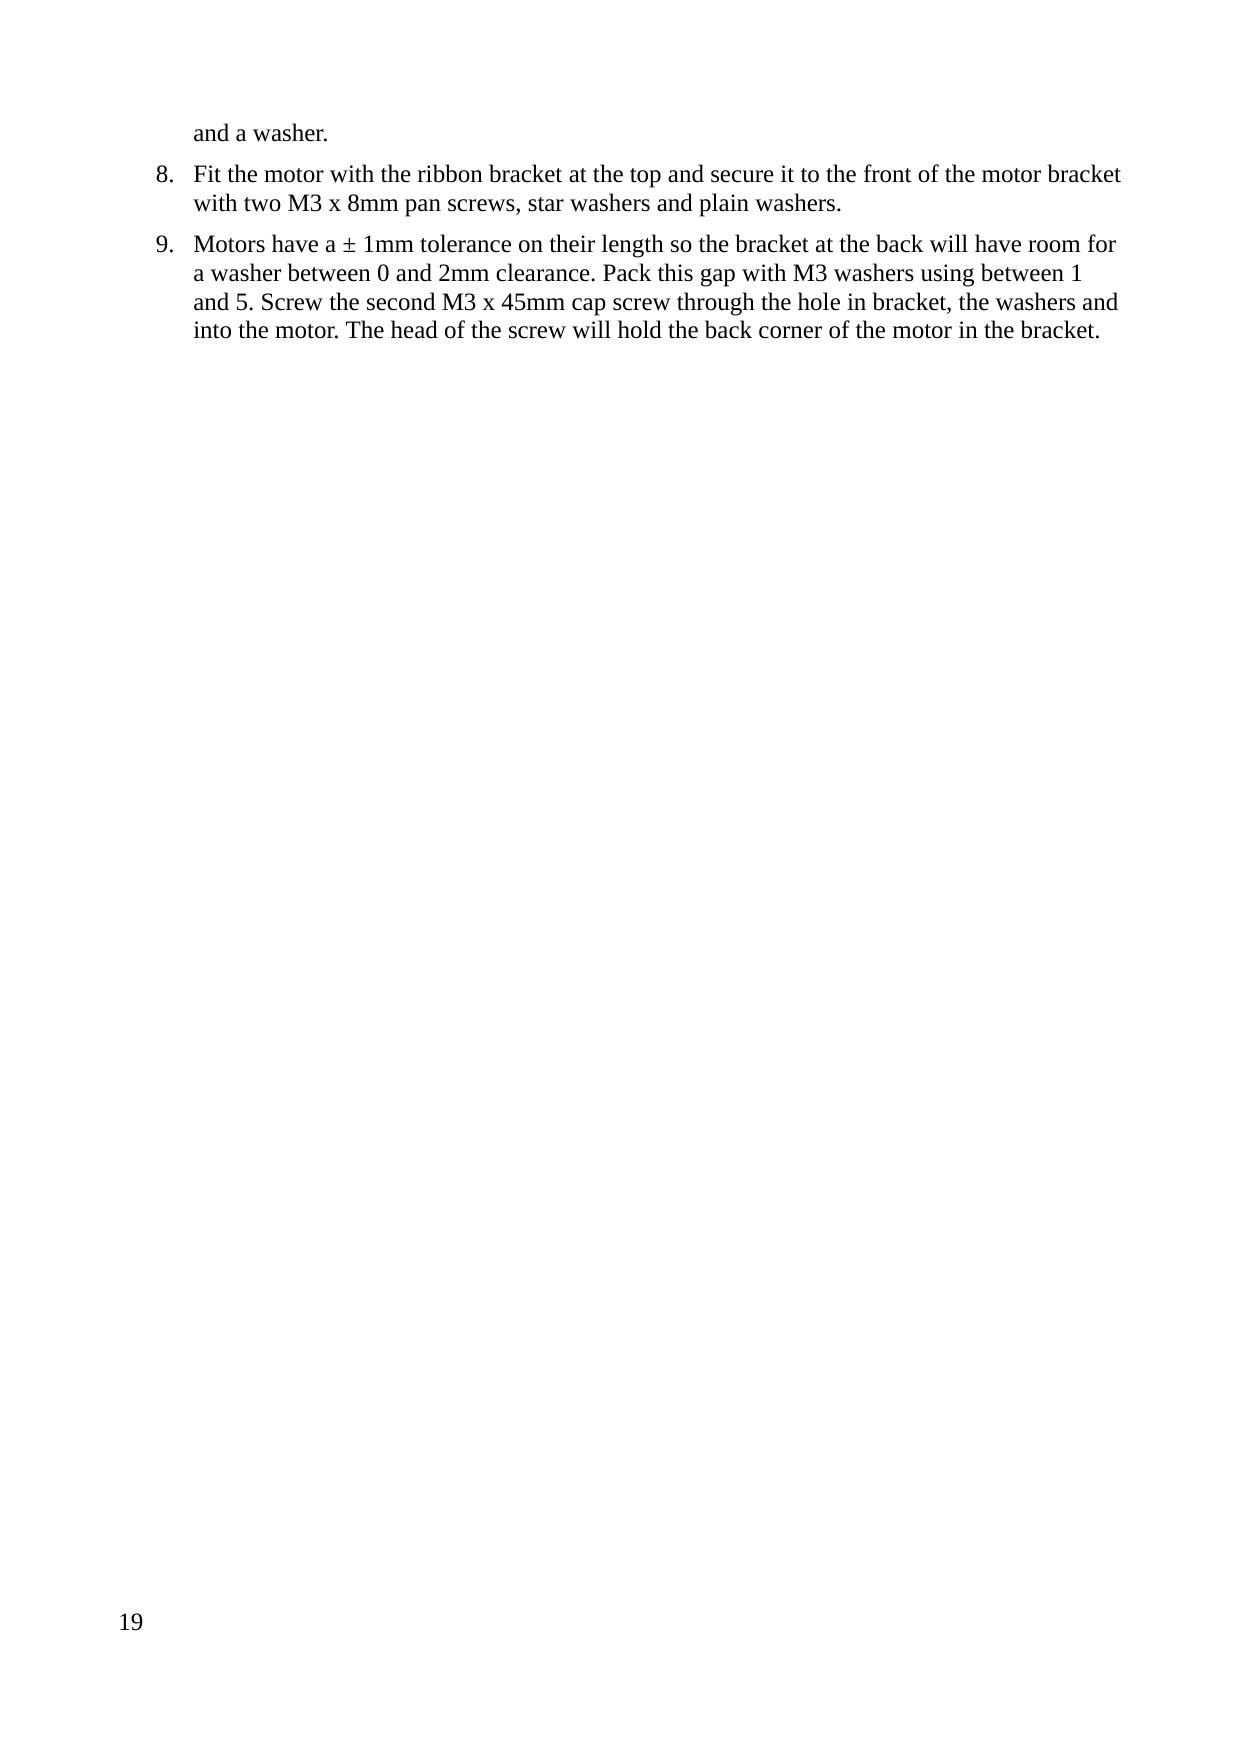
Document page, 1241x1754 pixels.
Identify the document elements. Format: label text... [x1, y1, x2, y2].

list and a washer. [156, 118, 1122, 147]
list Fit the motor with the ribbon bracket at the top and secure it to the front of the motor bracket with two M3 x 8mm pan screws, star washers and plain washers. [156, 159, 1122, 217]
list Motors have a ± 1mm tolerance on their length so the bracket at the back will have room for a washer between 0 and 2mm clearance. Pack this gap with M3 washers using between 1 and 5. Screw the second M3 x 45mm cap screw through the hole in bracket, the washers and into the motor. The head of the screw will hold the back corner of the motor in the bracket. [156, 229, 1122, 344]
